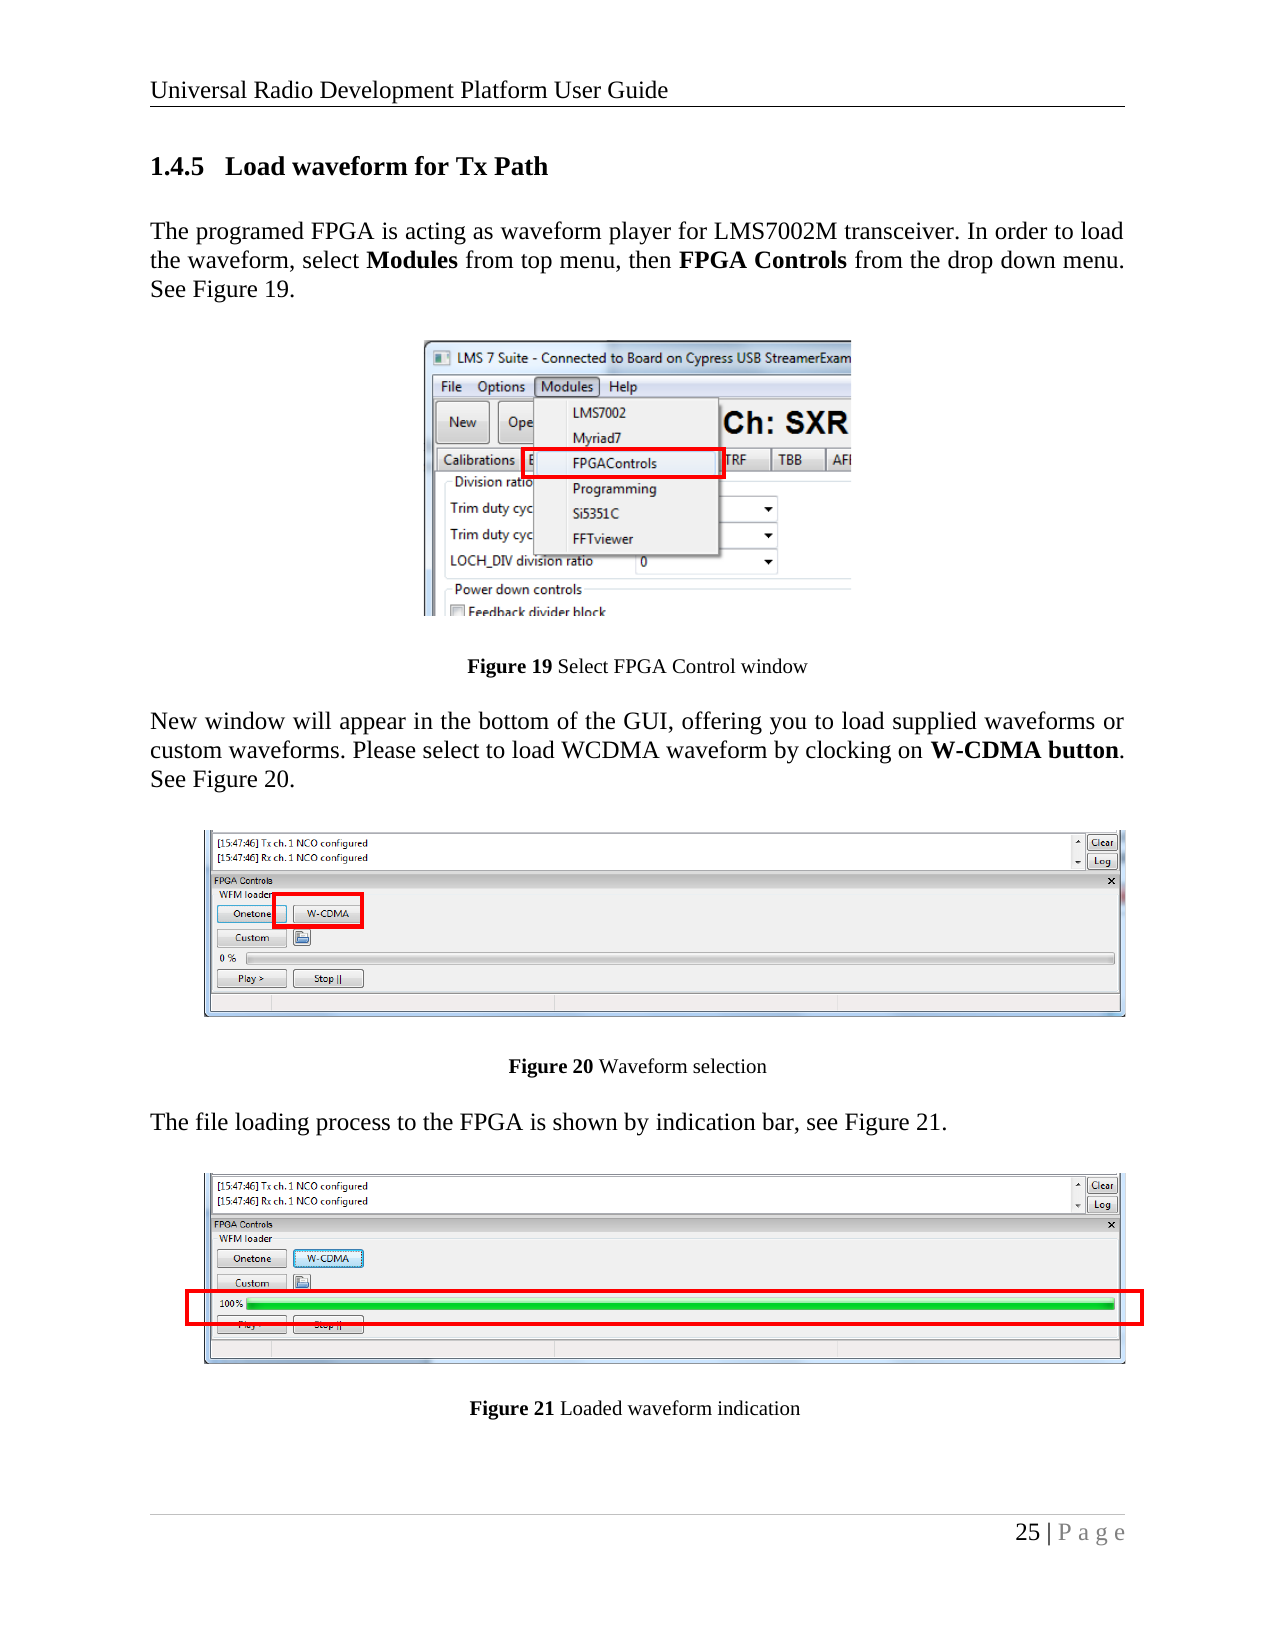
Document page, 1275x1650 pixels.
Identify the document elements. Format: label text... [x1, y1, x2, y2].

text Figure 19 Select FPGA Control window [150, 653, 1125, 678]
text The programed FPGA is acting as waveform player for LMS7002M transceiver. In order to load the waveform, select Modules from top menu, then FPGA Controls from the drop down menu. See Figure 19. [150, 216, 1125, 302]
text New window will appear in the bottom of the GUI, offering you to load supplied waveforms or custom waveforms. Please select to load WCDMA waveform by clocking on W-CDMA button. See Figure 20. [150, 706, 1125, 793]
text Figure 20 Waveform selection [150, 1054, 1125, 1078]
picture [423, 340, 852, 616]
text The file loading process to the FPGA is shown by indication bar, see Figure 21. [150, 1107, 1125, 1136]
text Figure 21 Loaded waveform indication [150, 1396, 1125, 1420]
subtitle Load waveform for Tx Path [150, 150, 1125, 181]
